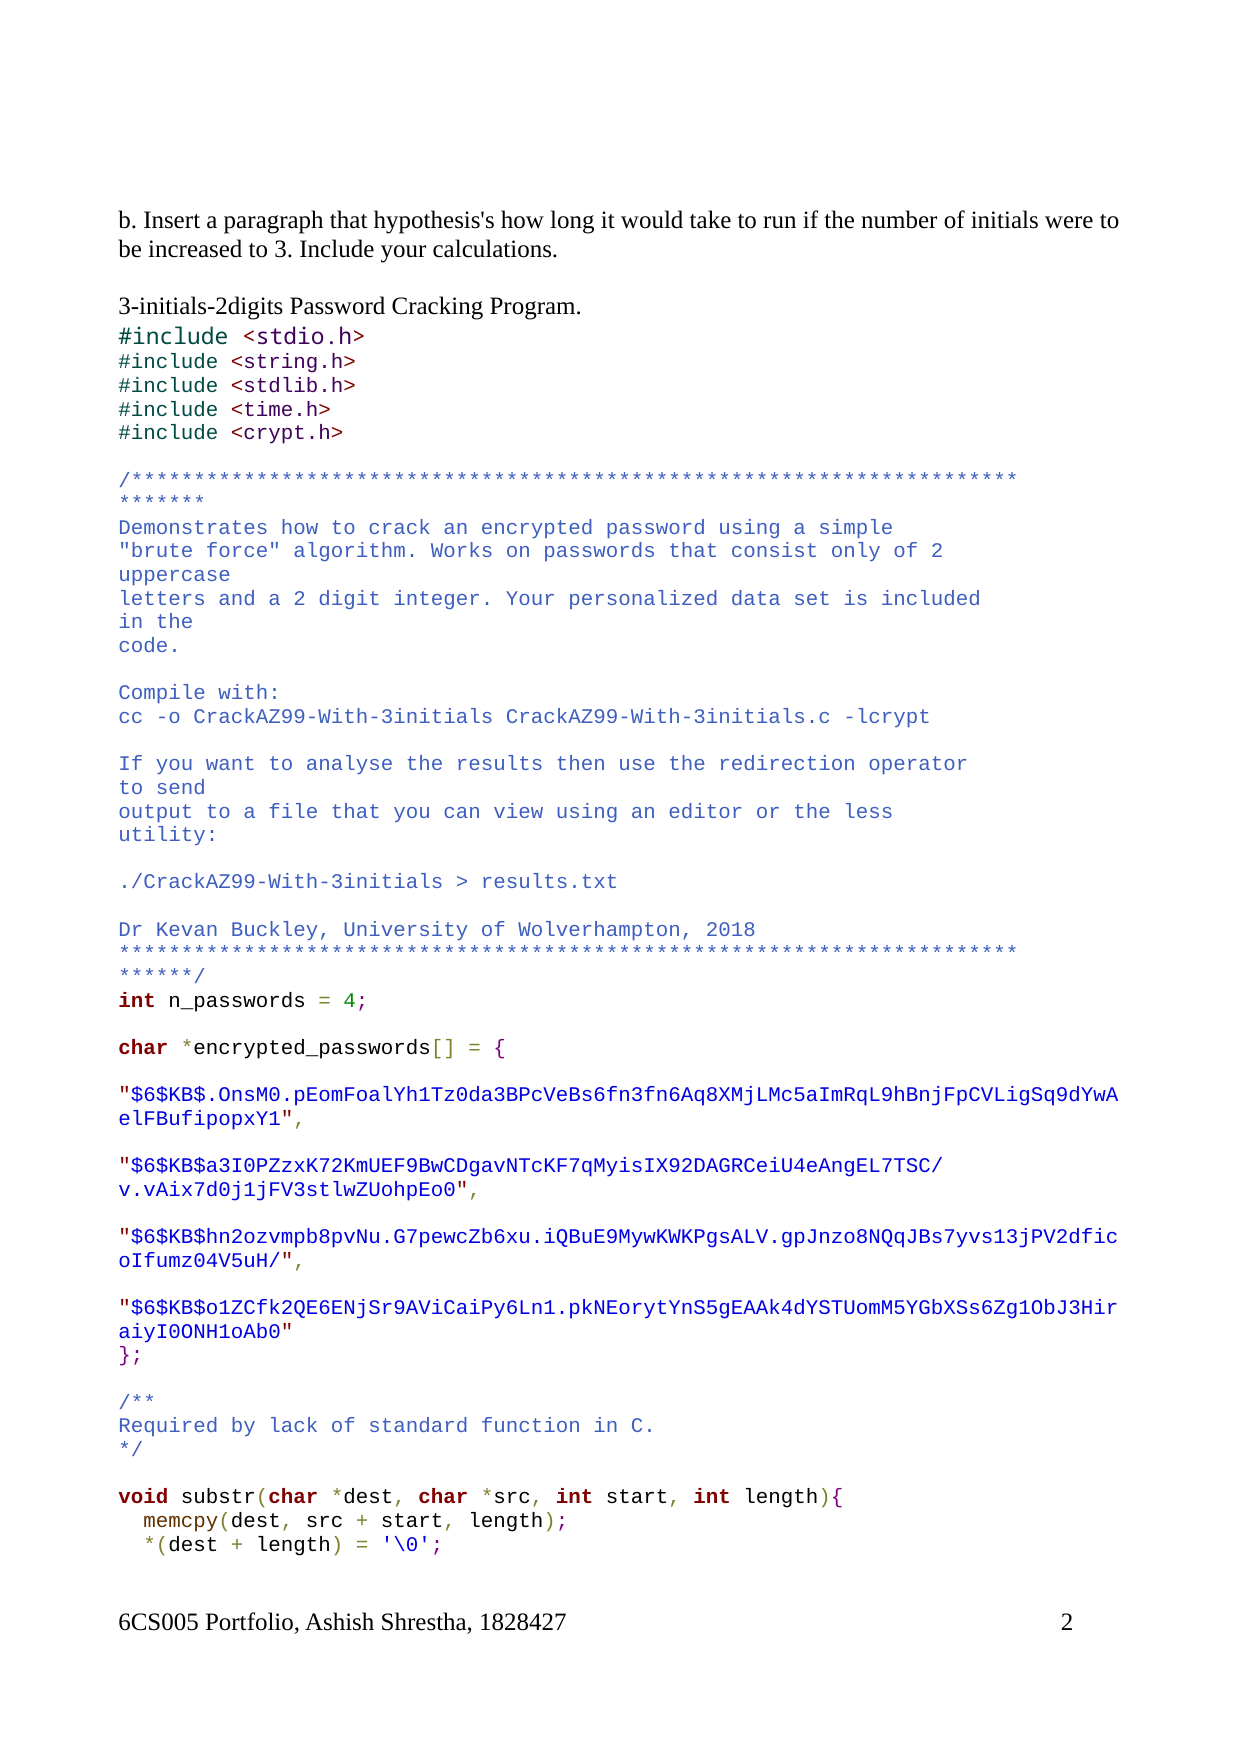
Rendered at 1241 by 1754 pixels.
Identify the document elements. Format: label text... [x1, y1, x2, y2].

text b. Insert a paragraph that hypothesis's how long it would take to run if the number of initials were to be increased to 3. Include your calculations. [118, 205, 1122, 263]
text char *encrypted_passwords[] = { [118, 1037, 1122, 1061]
text Required by lack of standard function in C. [118, 1415, 1122, 1439]
text ./CrackAZ99-With-3initials > results.txt [118, 872, 1122, 895]
text Dr Kevan Buckley, University of Wolverhampton, 2018 [118, 919, 1122, 942]
text /** [118, 1392, 1122, 1415]
text output to a file that you can view using an editor or the less [118, 801, 1122, 824]
text int n_passwords = 4; [118, 990, 1122, 1013]
text Compile with: [118, 682, 1122, 706]
text in the [118, 611, 1122, 635]
text #include <time.h> [118, 399, 1122, 422]
text ************************************************************************ [118, 942, 1122, 966]
text ******* [118, 493, 1122, 517]
text *(dest + length) = '\0'; [118, 1534, 1122, 1557]
text If you want to analyse the results then use the redirection operator [118, 753, 1122, 777]
text #include <stdio.h> [118, 320, 1122, 351]
text code. [118, 635, 1122, 659]
text letters and a 2 digit integer. Your personalized data set is included [118, 588, 1122, 611]
text 3-initials-2digits Password Cracking Program. [118, 291, 1122, 320]
text }; [118, 1344, 1122, 1368]
text to send [118, 777, 1122, 801]
text cc -o CrackAZ99-With-3initials CrackAZ99-With-3initials.c -lcrypt [118, 706, 1122, 730]
text "$6$KB$a3I0PZzxK72KmUEF9BwCDgavNTcKF7qMyisIX92DAGRCeiU4eAngEL7TSC/v.vAix7d0j1jFV3stlwZUohpEo0", [118, 1155, 1122, 1203]
text Demonstrates how to crack an encrypted password using a simple [118, 517, 1122, 541]
text */ [118, 1439, 1122, 1463]
text /*********************************************************************** [118, 469, 1122, 493]
text #include <crypt.h> [118, 422, 1122, 446]
text "brute force" algorithm. Works on passwords that consist only of 2 [118, 541, 1122, 564]
text "$6$KB$.OnsM0.pEomFoalYh1Tz0da3BPcVeBs6fn3fn6Aq8XMjLMc5aImRqL9hBnjFpCVLigSq9dYwAelFBufipopxY1", [118, 1084, 1122, 1132]
text "$6$KB$hn2ozvmpb8pvNu.G7pewcZb6xu.iQBuE9MywKWKPgsALV.gpJnzo8NQqJBs7yvs13jPV2dficoIfumz04V5uH/", [118, 1226, 1122, 1273]
text ******/ [118, 966, 1122, 990]
text #include <string.h> [118, 351, 1122, 375]
text "$6$KB$o1ZCfk2QE6ENjSr9AViCaiPy6Ln1.pkNEorytYnS5gEAAk4dYSTUomM5YGbXSs6Zg1ObJ3HiraiyI0ONH1oAb0" [118, 1297, 1122, 1344]
text utility: [118, 824, 1122, 848]
text void substr(char *dest, char *src, int start, int length){ [118, 1486, 1122, 1510]
text uppercase [118, 564, 1122, 588]
text memcpy(dest, src + start, length); [118, 1510, 1122, 1534]
text #include <stdlib.h> [118, 375, 1122, 399]
